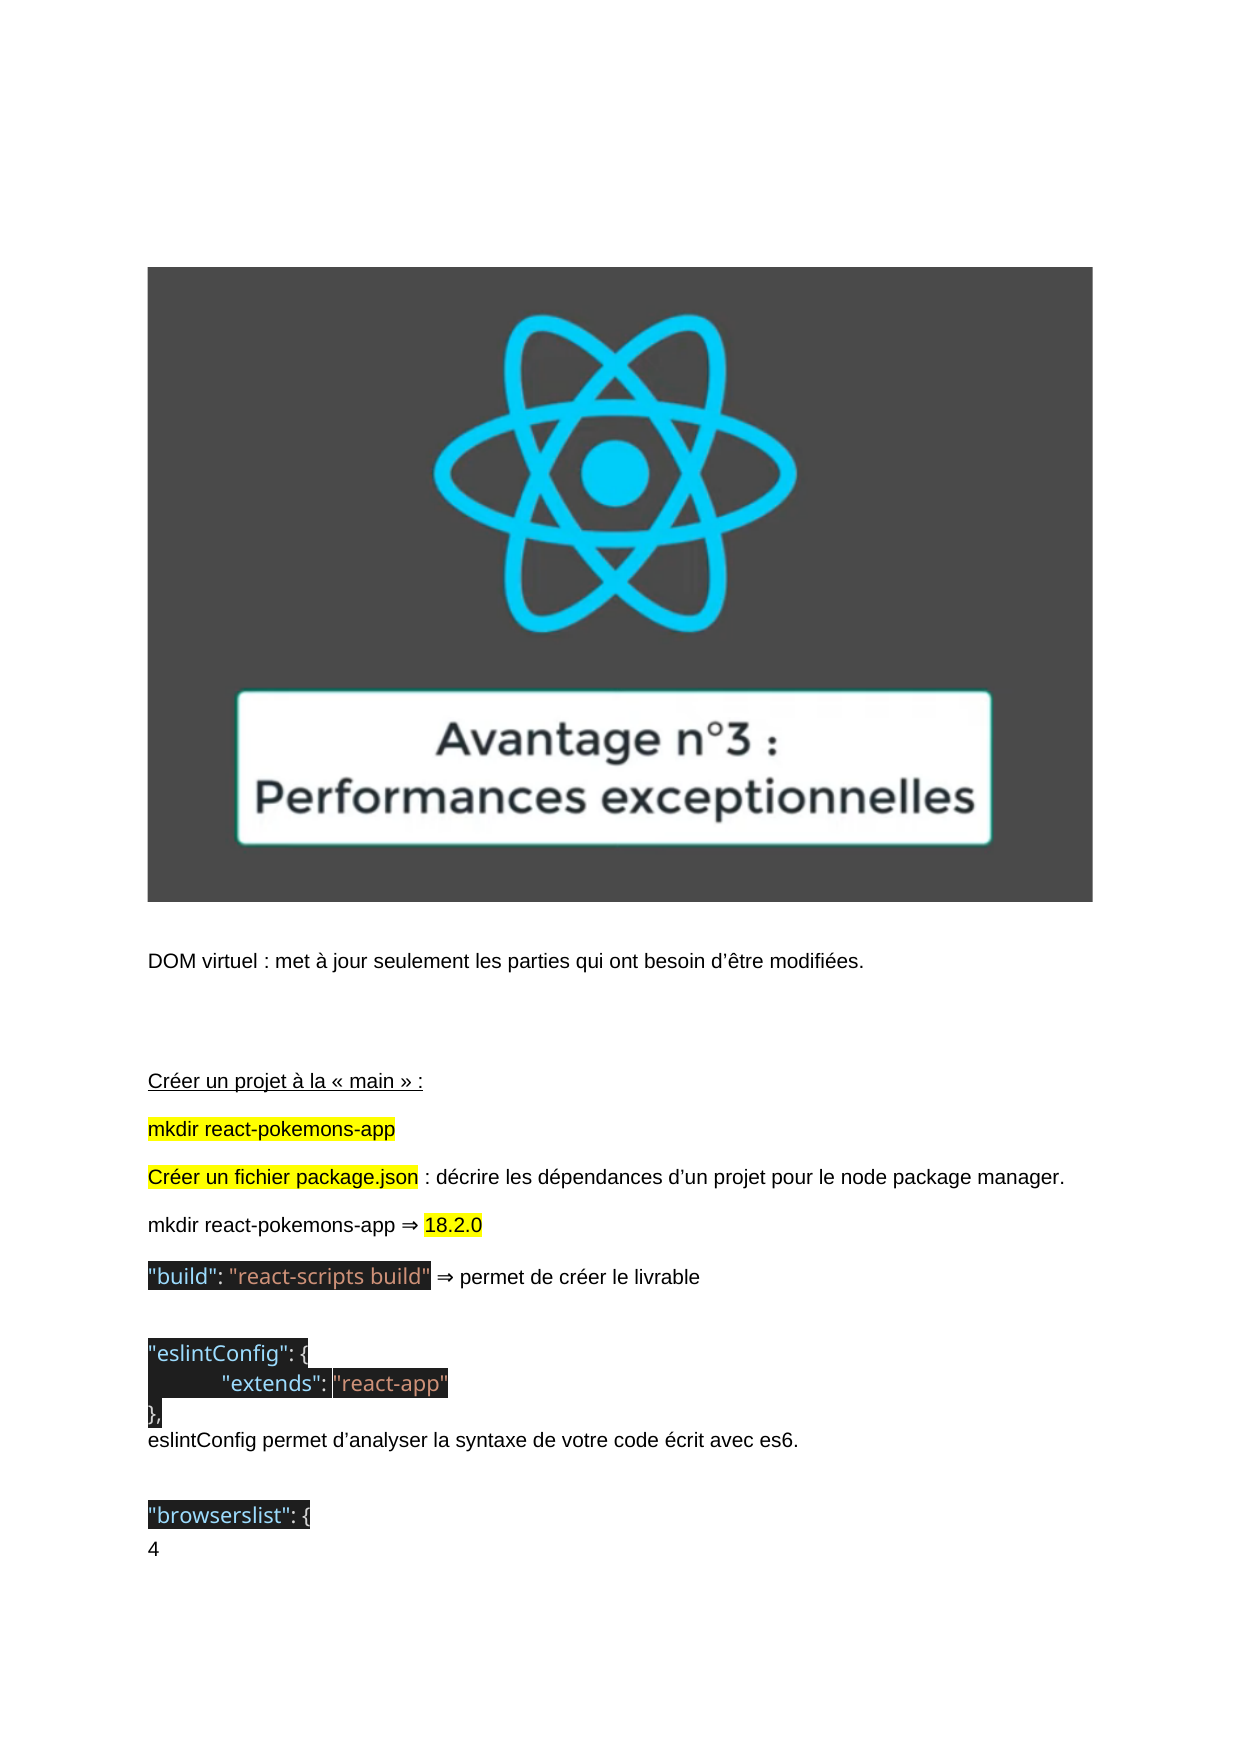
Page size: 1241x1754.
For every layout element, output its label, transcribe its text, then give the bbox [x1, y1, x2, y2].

text "extends": "react-app" [148, 1368, 1093, 1398]
picture [147, 267, 1093, 902]
text Créer un fichier package.json : décrire les dépendances d’un projet pour le node package manager. [148, 1165, 1093, 1189]
text Créer un projet à la « main » : [148, 1069, 1093, 1093]
text mkdir react-pokemons-app ⇒ 18.2.0 [148, 1213, 1093, 1237]
text eslintConfig permet d’analyser la syntaxe de votre code écrit avec es6. [148, 1428, 1093, 1452]
text mkdir react-pokemons-app [148, 1117, 1093, 1141]
text "browserslist": { [148, 1499, 1093, 1529]
text }, [148, 1398, 1093, 1428]
text DOM virtuel : met à jour seulement les parties qui ont besoin d’être modifiées. [148, 949, 1093, 973]
text "build": "react-scripts build" ⇒ permet de créer le livrable [148, 1261, 1093, 1290]
text "eslintConfig": { [148, 1338, 1093, 1368]
